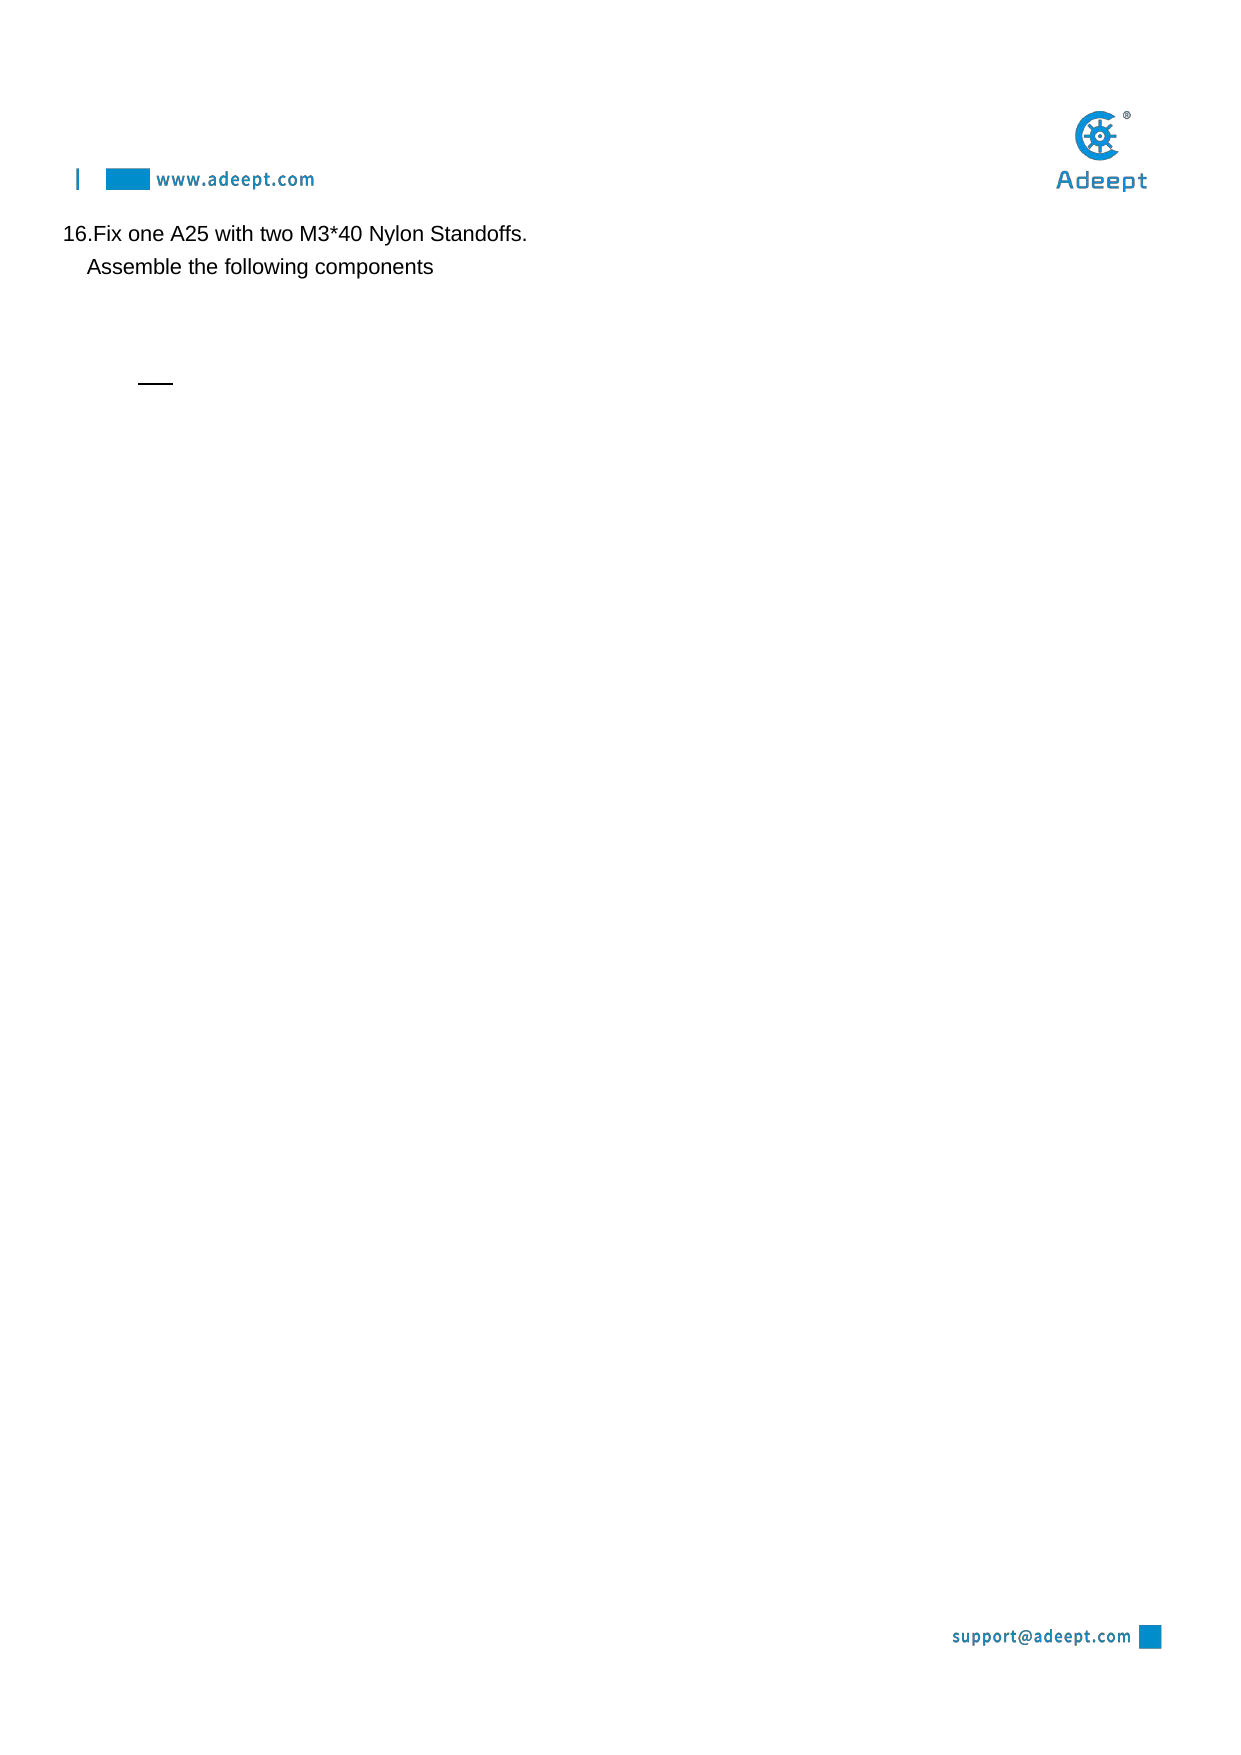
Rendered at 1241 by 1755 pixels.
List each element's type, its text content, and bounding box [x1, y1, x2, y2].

list Fix one A25 with two M3*40 Nylon Standoffs. Assemble the following components [63, 221, 560, 279]
picture [75, 167, 343, 191]
picture [947, 1625, 1139, 1649]
picture [1056, 111, 1147, 192]
